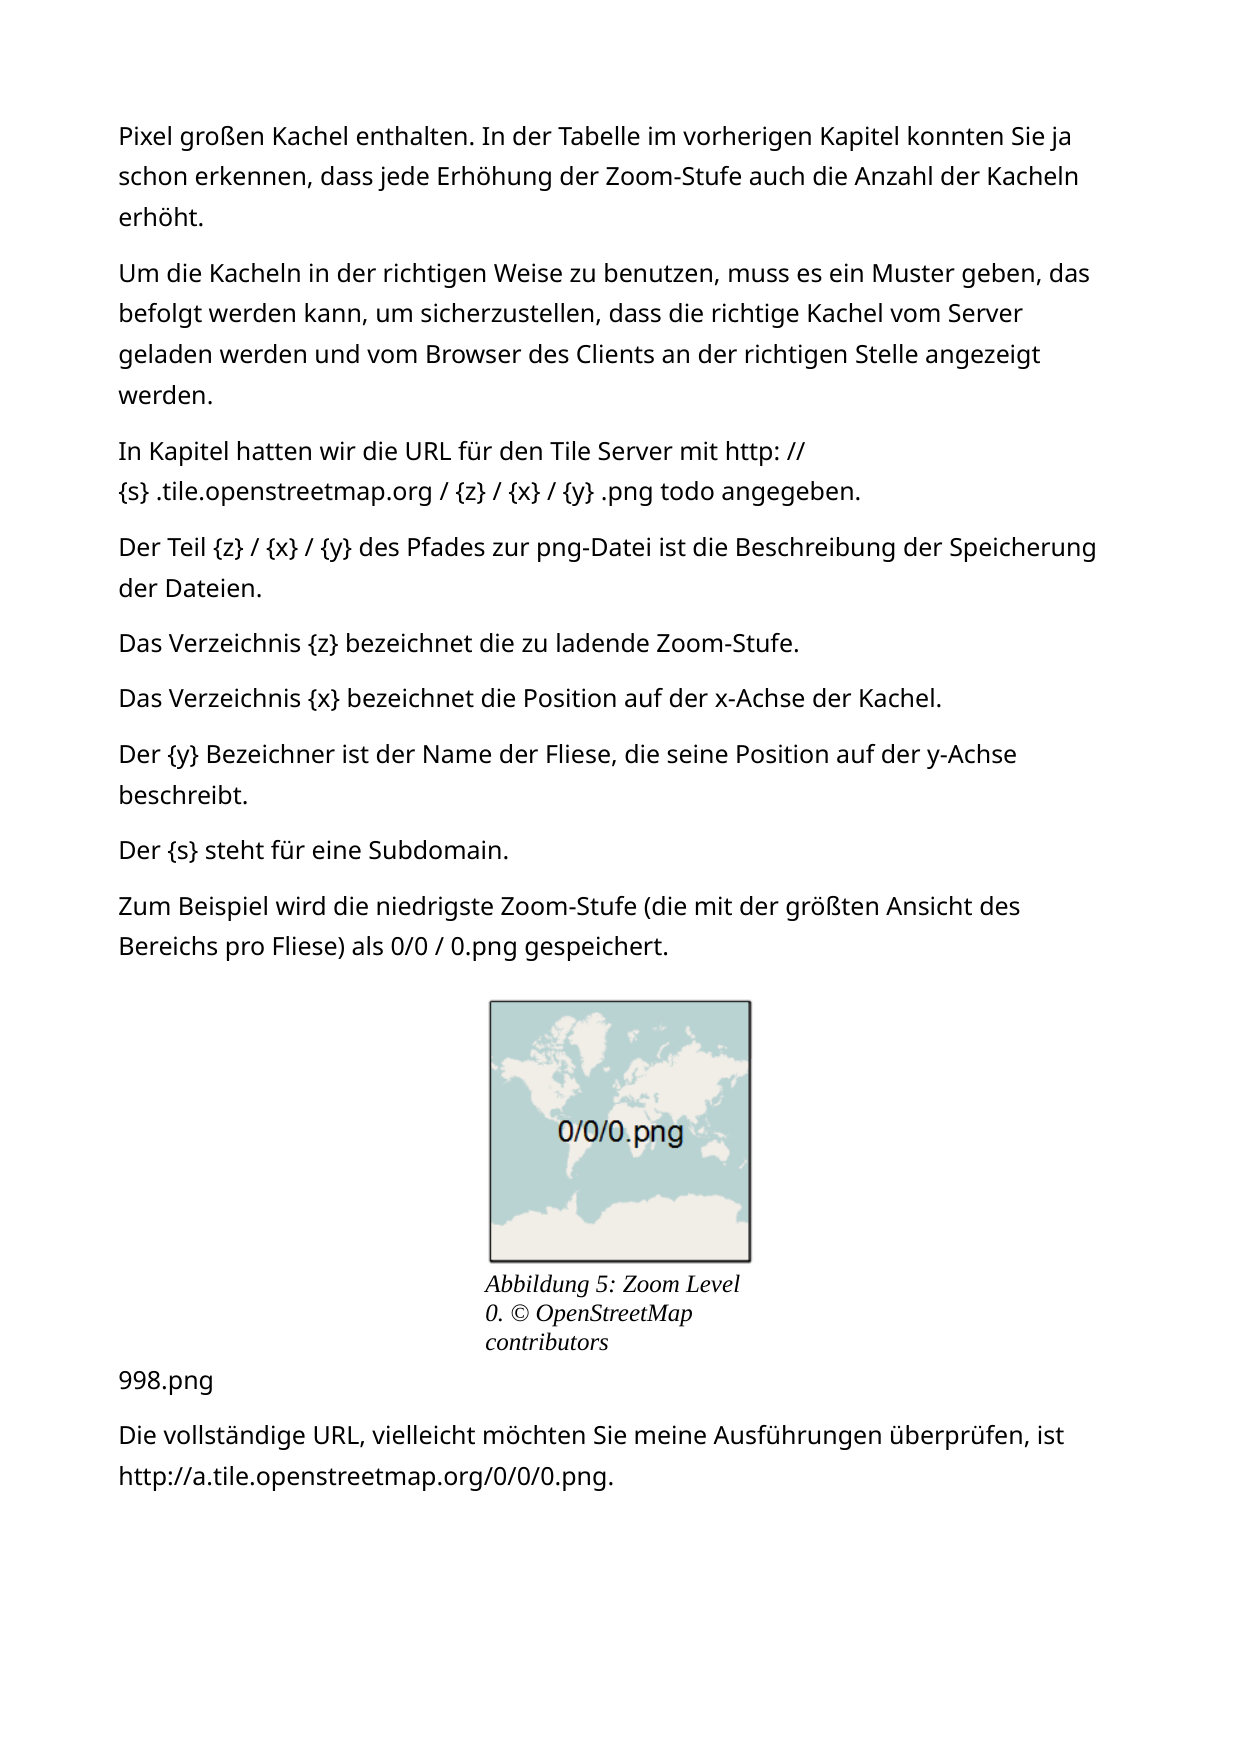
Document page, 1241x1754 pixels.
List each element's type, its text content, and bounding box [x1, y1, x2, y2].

text Abbildung 5: Zoom Level 0. © OpenStreetMap contributors [485, 1270, 755, 1356]
text Die vollständige URL, vielleicht möchten Sie meine Ausführungen überprüfen, ist http://a.tile.openstreetmap.org/0/0/0.png. [118, 1418, 1122, 1493]
text In Kapitel hatten wir die URL für den Tile Server mit http: // {s} .tile.openstreetmap.org / {z} / {x} / {y} .png todo angegeben. [118, 433, 1122, 508]
text Der {s} steht für eine Subdomain. [118, 833, 1122, 867]
picture [485, 996, 755, 1270]
text Der Teil {z} / {x} / {y} des Pfades zur png-Datei ist die Beschreibung der Speicherung der Dateien. [118, 529, 1122, 604]
text Der {y} Bezeichner ist der Name der Fliese, die seine Position auf der y-Achse beschreibt. [118, 736, 1122, 811]
text Zum Beispiel wird die niedrigste Zoom-Stufe (die mit der größten Ansicht des Bereichs pro Fliese) als 0/0 / 0.png gespeichert. [118, 888, 1122, 963]
text Pixel großen Kachel enthalten. In der Tabelle im vorherigen Kapitel konnten Sie ja schon erkennen, dass jede Erhöhung der Zoom-Stufe auch die Anzahl der Kacheln erhöht. [118, 118, 1122, 234]
text Um die Kacheln in der richtigen Weise zu benutzen, muss es ein Muster geben, das befolgt werden kann, um sicherzustellen, dass die richtige Kachel vom Server geladen werden und vom Browser des Clients an der richtigen Stelle angezeigt werden. [118, 255, 1122, 412]
text Das Verzeichnis {z} bezeichnet die zu ladende Zoom-Stufe. [118, 626, 1122, 660]
text 998.png [118, 984, 1122, 1396]
text Das Verzeichnis {x} bezeichnet die Position auf der x-Achse der Kachel. [118, 681, 1122, 715]
